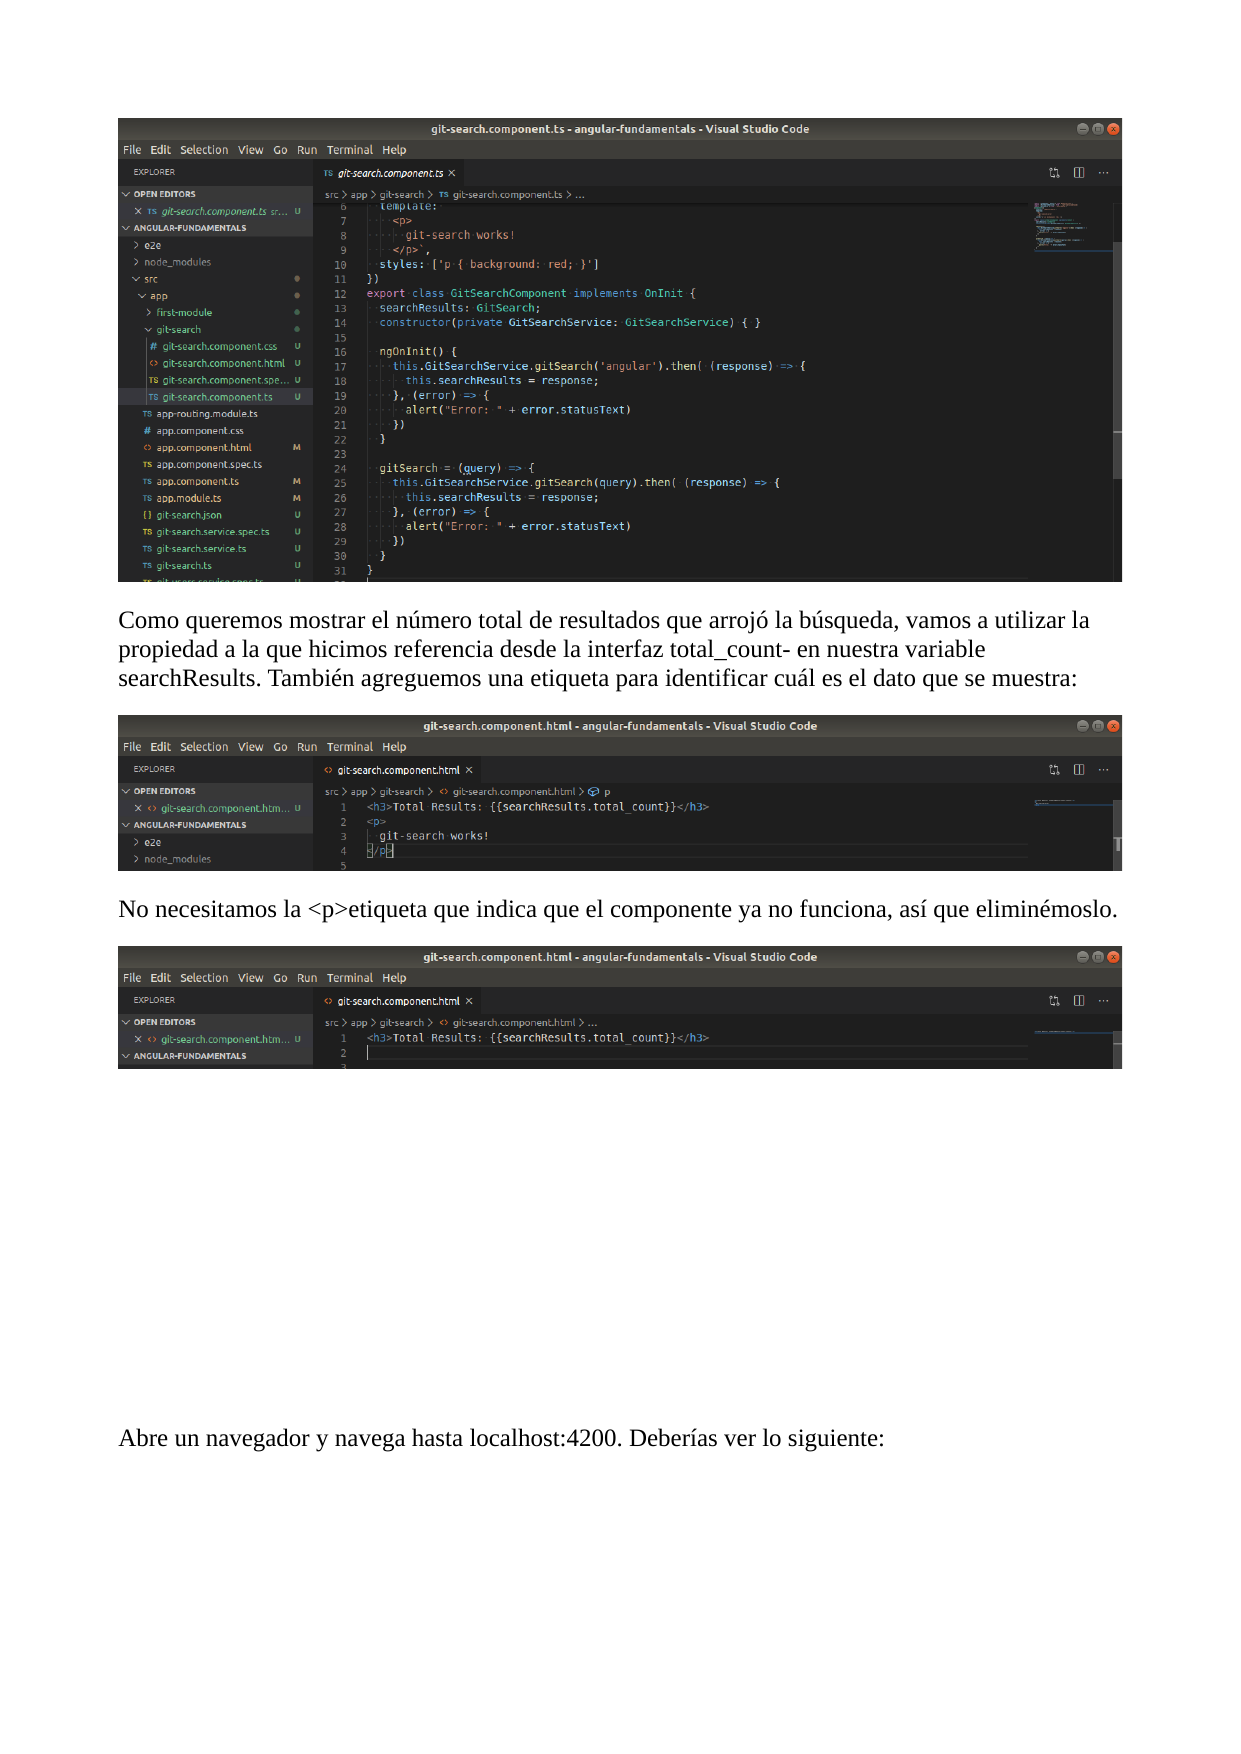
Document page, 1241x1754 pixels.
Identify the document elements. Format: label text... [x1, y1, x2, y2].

text Abre un navegador y navega hasta localhost:4200. Deberías ver lo siguiente: [118, 1423, 1122, 1452]
text No necesitamos la <p>etiqueta que indica que el componente ya no funciona, así que eliminémoslo. [118, 894, 1122, 923]
picture [118, 118, 1123, 582]
text Como queremos mostrar el número total de resultados que arrojó la búsqueda, vamos a utilizar la propiedad a la que hicimos referencia desde la interfaz total_count- en nuestra variable searchResults. También agreguemos una etiqueta para identificar cuál es el dato que se muestra: [118, 606, 1122, 692]
